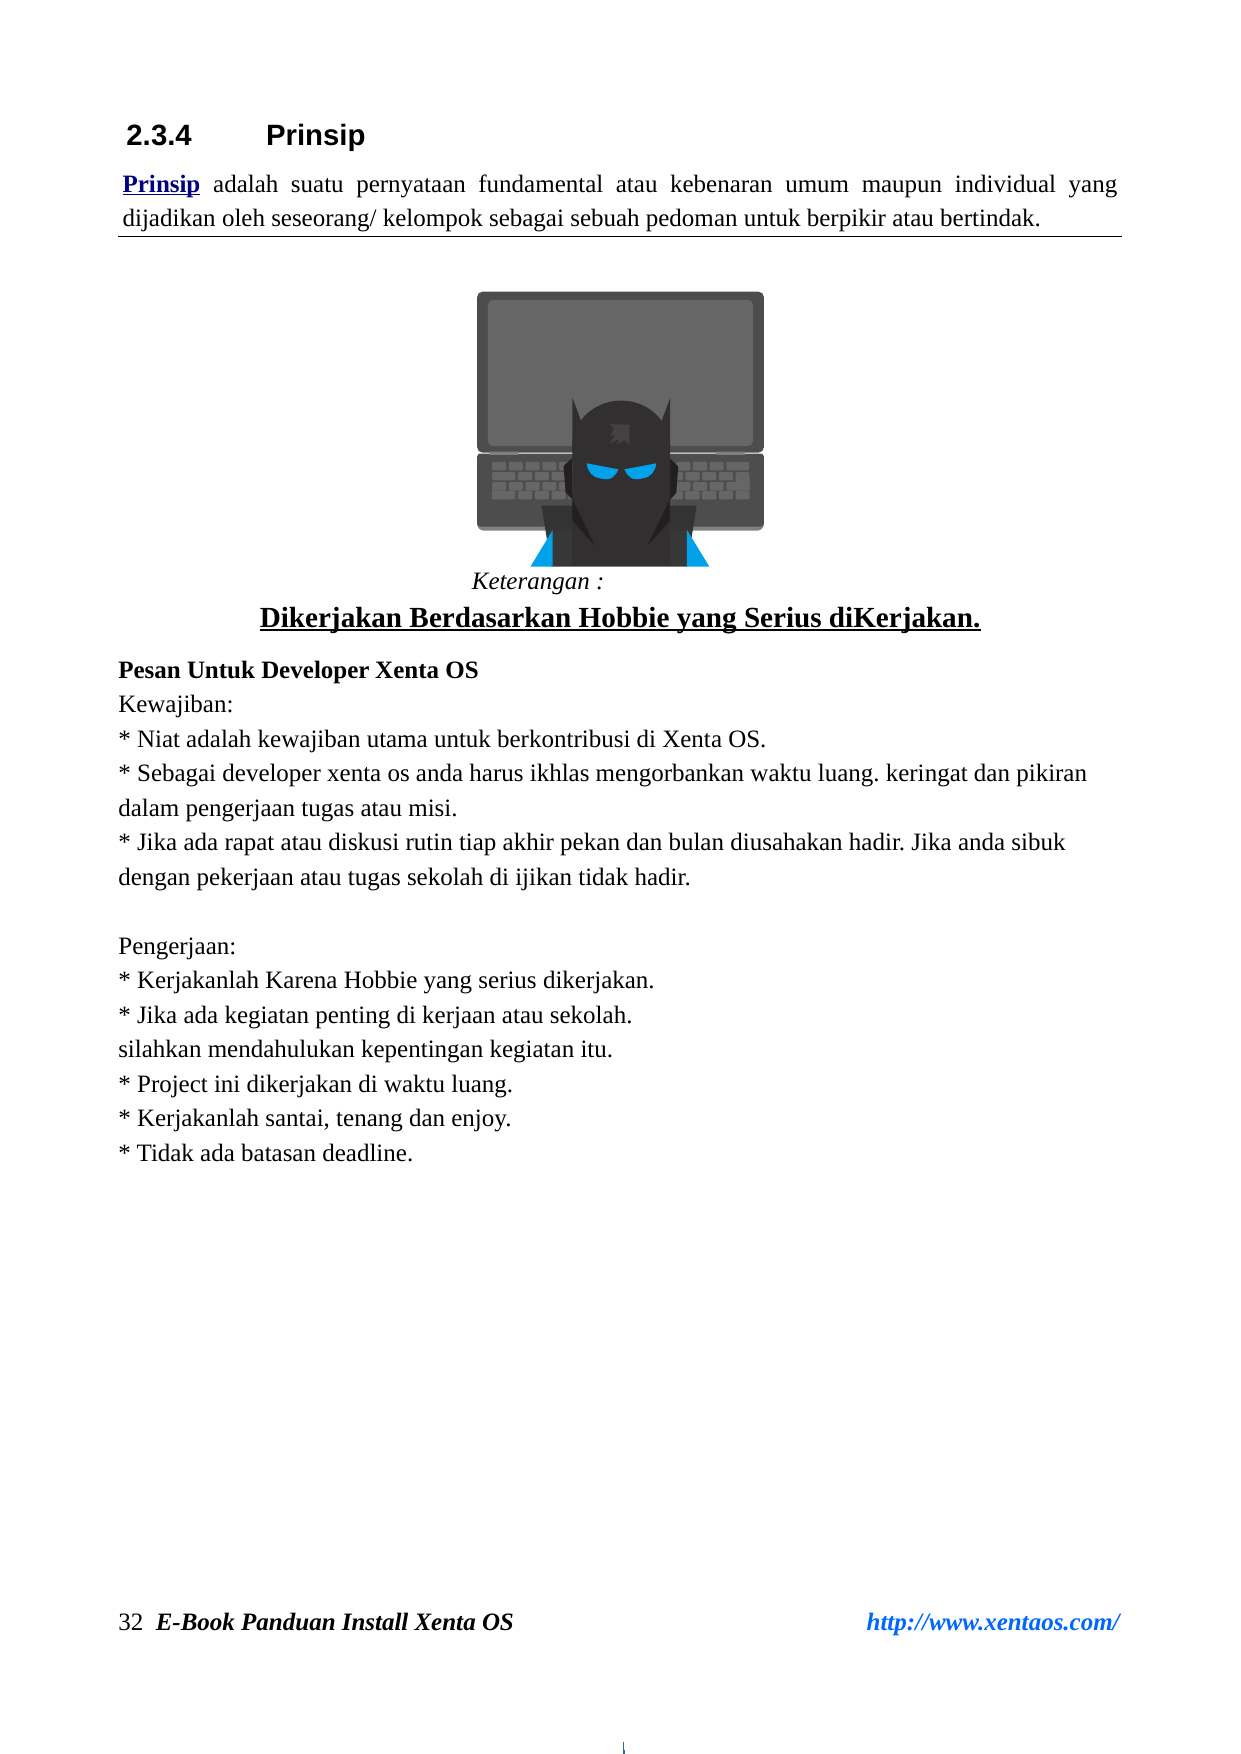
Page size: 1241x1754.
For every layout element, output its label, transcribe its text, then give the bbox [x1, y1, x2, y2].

text Dikerjakan Berdasarkan Hobbie yang Serius diKerjakan. [118, 600, 1122, 634]
text Keterangan : [472, 269, 769, 595]
text Prinsip adalah suatu pernyataan fundamental atau kebenaran umum maupun individual yang dijadikan oleh seseorang/ kelompok sebagai sebuah pedoman untuk berpikir atau bertindak. [118, 164, 1122, 236]
subtitle Prinsip [118, 118, 1122, 152]
text Pesan Untuk Developer Xenta OS Kewajiban: * Niat adalah kewajiban utama untuk berkontribusi di Xenta OS. * Sebagai developer xenta os anda harus ikhlas mengorbankan waktu luang. keringat dan pikiran dalam pengerjaan tugas atau misi. * Jika ada rapat atau diskusi rutin tiap akhir pekan dan bulan diusahakan hadir. Jika anda sibuk dengan pekerjaan atau tugas sekolah di ijikan tidak hadir. Pengerjaan: * Kerjakanlah Karena Hobbie yang serius dikerjakan. * Jika ada kegiatan penting di kerjaan atau sekolah. silahkan mendahulukan kepentingan kegiatan itu. * Project ini dikerjakan di waktu luang. * Kerjakanlah santai, tenang dan enjoy. * Tidak ada batasan deadline. [118, 655, 1122, 1166]
